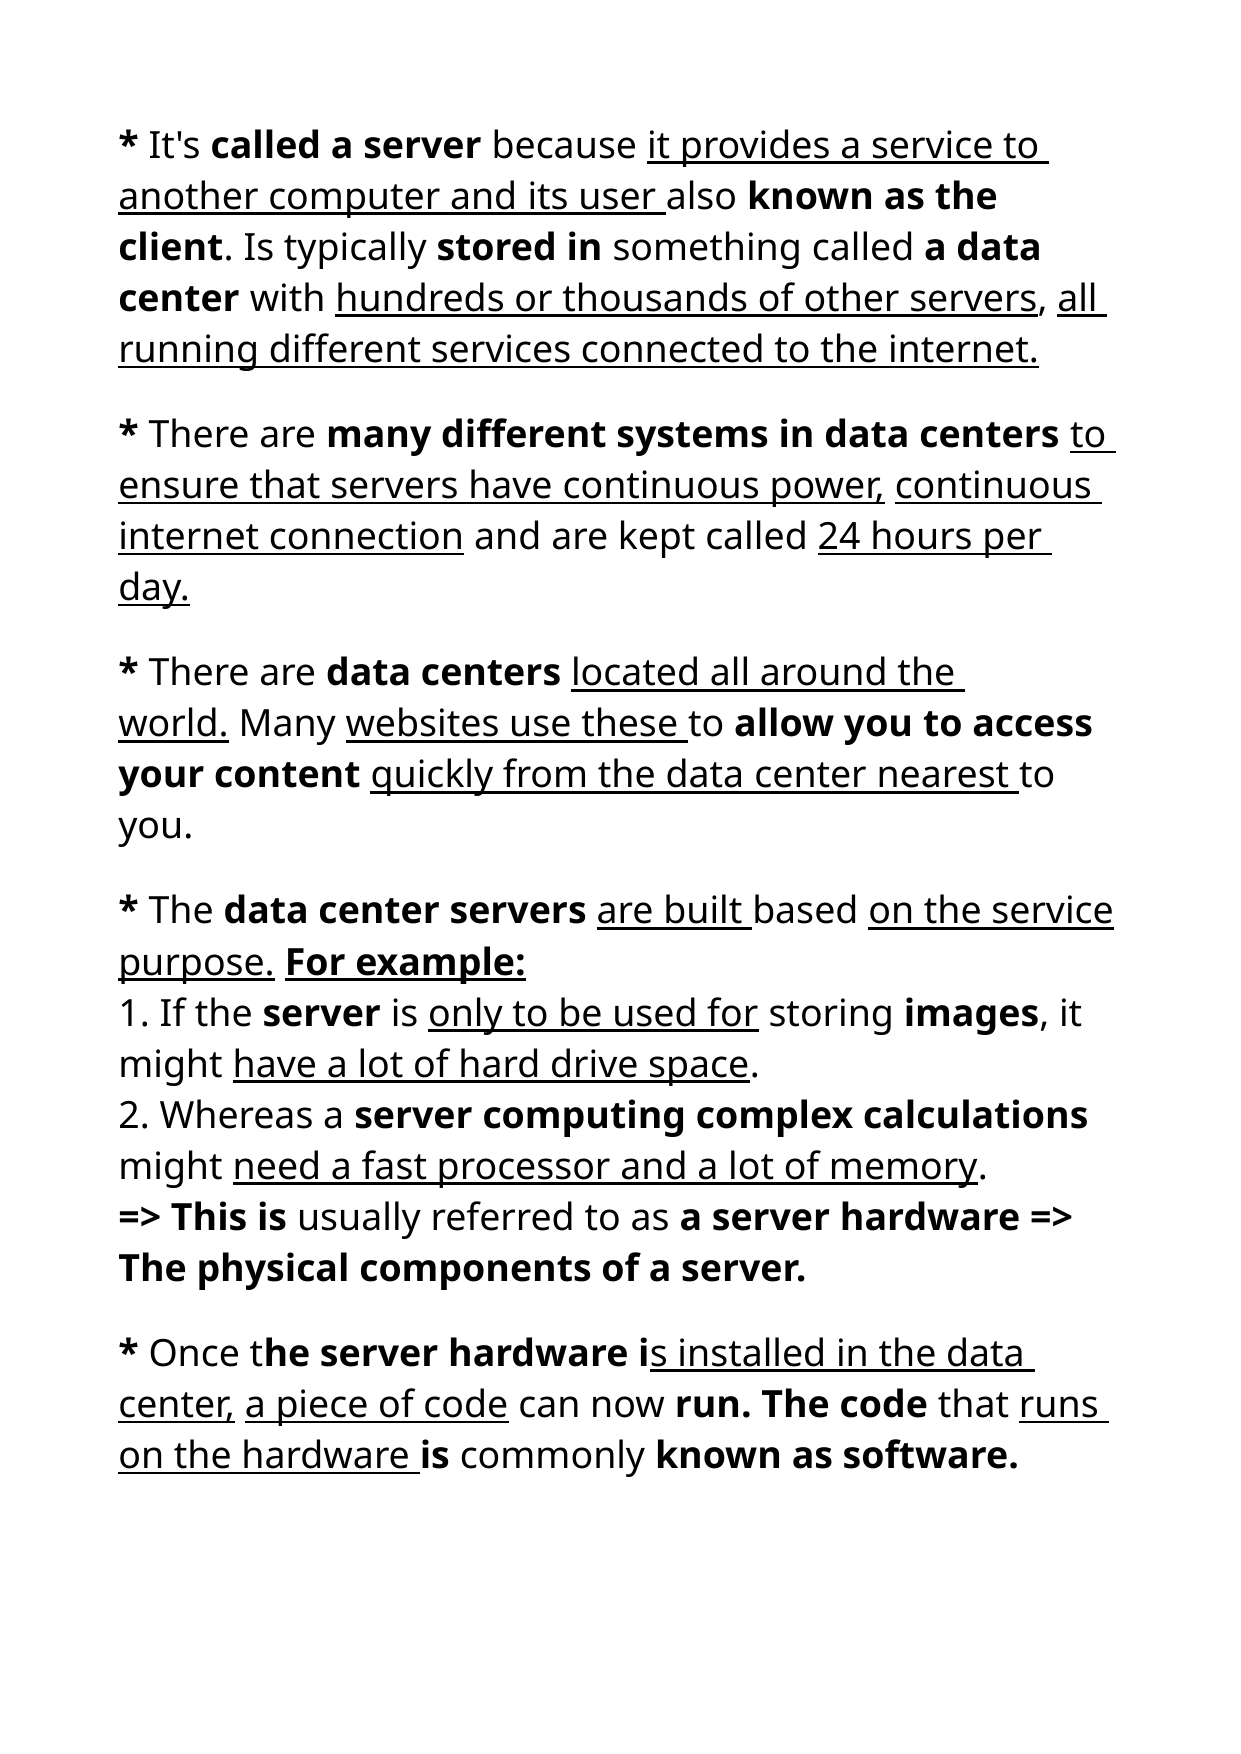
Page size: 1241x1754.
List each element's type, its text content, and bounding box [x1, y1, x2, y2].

text * The data center servers are built based on the service purpose. For example: [118, 884, 1122, 986]
text * Once the server hardware is installed in the data center, a piece of code can now run. The code that runs on the hardware is commonly known as software. [118, 1326, 1122, 1479]
text * There are many different systems in data centers to ensure that servers have continuous power, continuous internet connection and are kept called 24 hours per day. [118, 407, 1122, 612]
text * There are data centers located all around the world. Many websites use these to allow you to access your content quickly from the data center nearest to you. [118, 646, 1122, 850]
text * It's called a server because it provides a service to another computer and its user also known as the client. Is typically stored in something called a data center with hundreds or thousands of other servers, all running different services connected to the internet. [118, 118, 1122, 373]
text => This is usually referred to as a server hardware => The physical components of a server. [118, 1190, 1122, 1292]
text 1. If the server is only to be used for storing images, it might have a lot of hard drive space. [118, 986, 1122, 1088]
text 2. Whereas a server computing complex calculations might need a fast processor and a lot of memory. [118, 1088, 1122, 1190]
